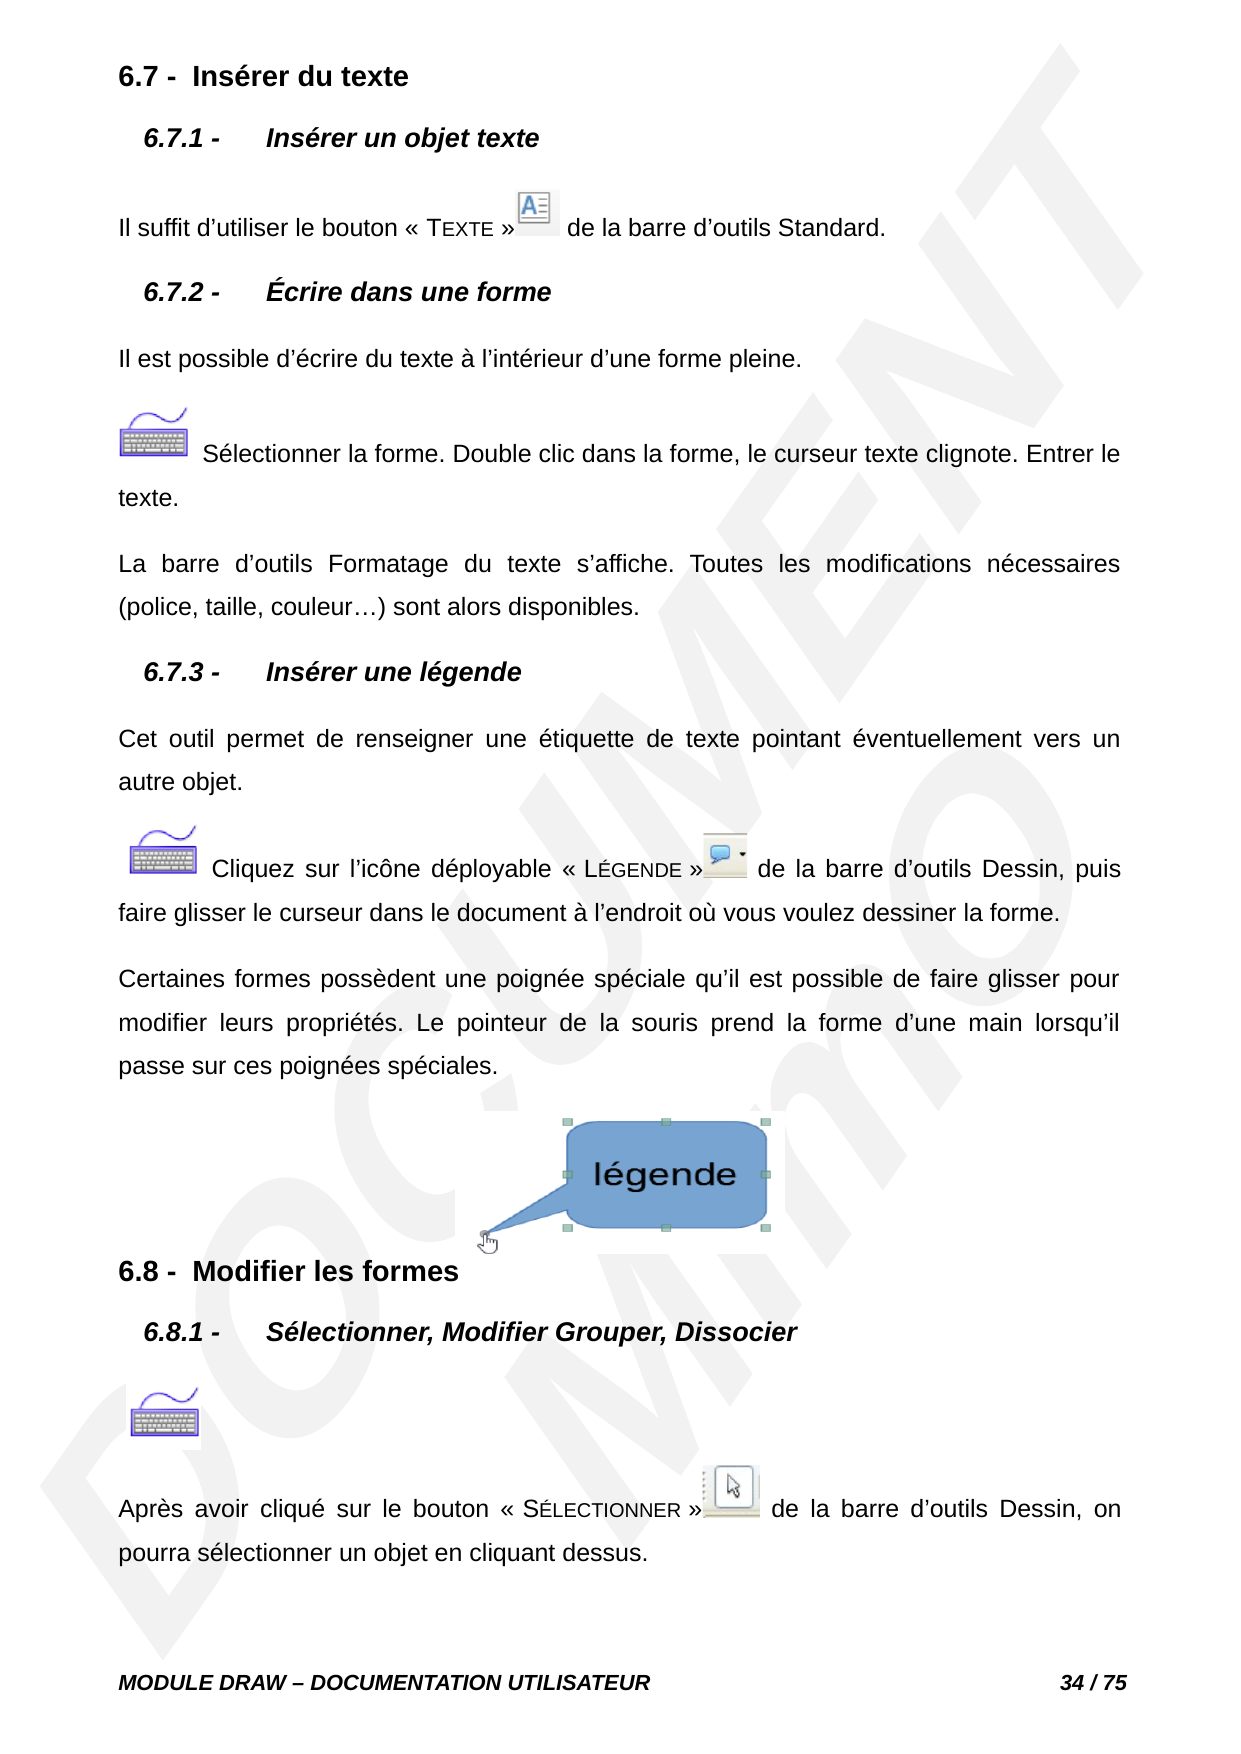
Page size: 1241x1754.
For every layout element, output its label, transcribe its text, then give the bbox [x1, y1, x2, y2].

picture [703, 833, 748, 878]
picture [115, 395, 191, 471]
text La barre d’outils Formatage du texte s’affiche. Toutes les modifications nécessaires (police, taille, couleur…) sont alors disponibles. [118, 549, 1122, 621]
text Certaines formes possèdent une poignée spéciale qu’il est possible de faire glisser pour modifier leurs propriétés. Le pointeur de la souris prend la forme d’une main lorsqu’il passe sur ces poignées spéciales. [118, 964, 1122, 1079]
text Après avoir cliqué sur le bouton « Sélectionner » de la barre d’outils Dessin, on pourra sélectionner un objet en cliquant dessus. [118, 1384, 1122, 1566]
picture [455, 1111, 785, 1254]
text Sélectionner la forme. Double clic dans la forme, le curseur texte clignote. Entrer le texte. [118, 439, 1122, 511]
text Il est possible d’écrire du texte à l’intérieur d’une forme pleine. [118, 344, 1122, 373]
picture [702, 1465, 760, 1518]
subtitle Écrire dans une forme [143, 276, 1122, 308]
subtitle Modifier les formes [118, 1123, 1122, 1287]
picture [126, 1375, 202, 1451]
picture [514, 189, 560, 236]
picture [125, 813, 200, 888]
subtitle Insérer une légende [143, 656, 1122, 688]
subtitle Insérer un objet texte [143, 122, 1122, 153]
text Cliquez sur l’icône déployable « Légende » de la barre d’outils Dessin, puis faire glisser le curseur dans le document à l’endroit où vous voulez dessiner la forme. [118, 834, 1122, 926]
text Il suffit d’utiliser le bouton « Texte » de la barre d’outils Standard. [118, 189, 1122, 241]
subtitle Insérer du texte [118, 59, 1122, 93]
text Cet outil permet de renseigner une étiquette de texte pointant éventuellement vers un autre objet. [118, 724, 1122, 796]
subtitle Sélectionner, Modifier Grouper, Dissocier [143, 1316, 1122, 1347]
